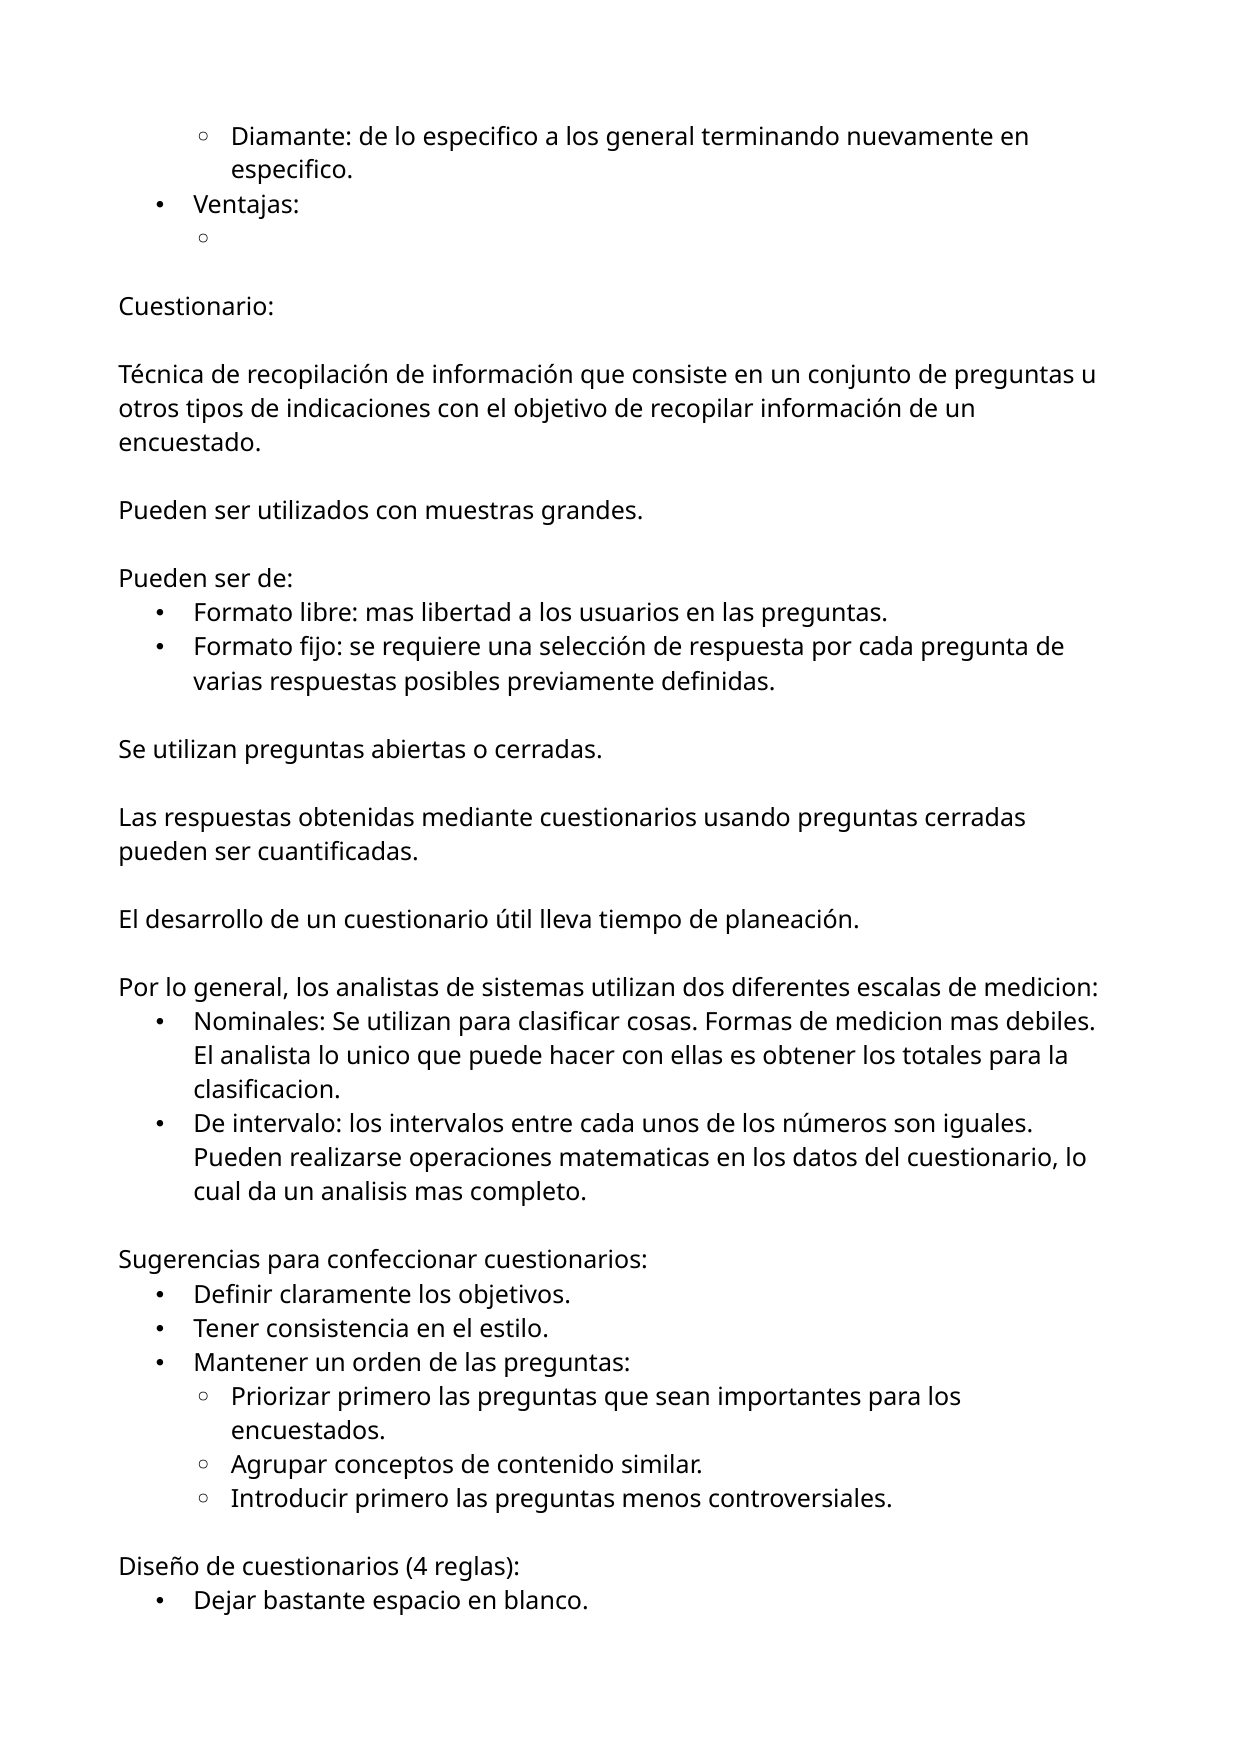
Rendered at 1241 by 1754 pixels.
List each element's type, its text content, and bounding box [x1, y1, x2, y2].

text Por lo general, los analistas de sistemas utilizan dos diferentes escalas de medicion: [118, 970, 1122, 1004]
list De intervalo: los intervalos entre cada unos de los números son iguales. Pueden realizarse operaciones matematicas en los datos del cuestionario, lo cual da un analisis mas completo. [156, 1106, 1122, 1208]
list Formato libre: mas libertad a los usuarios en las preguntas. [156, 595, 1122, 629]
text Las respuestas obtenidas mediante cuestionarios usando preguntas cerradas pueden ser cuantificadas. [118, 799, 1122, 867]
list Dejar bastante espacio en blanco. [156, 1583, 1122, 1617]
text Se utilizan preguntas abiertas o cerradas. [118, 731, 1122, 765]
text Técnica de recopilación de información que consiste en un conjunto de preguntas u otros tipos de indicaciones con el objetivo de recopilar información de un encuestado. [118, 357, 1122, 459]
text Pueden ser utilizados con muestras grandes. [118, 493, 1122, 527]
text Diseño de cuestionarios (4 reglas): [118, 1549, 1122, 1583]
text Sugerencias para confeccionar cuestionarios: [118, 1242, 1122, 1276]
list Agrupar conceptos de contenido similar. [193, 1447, 1122, 1481]
list Tener consistencia en el estilo. [156, 1310, 1122, 1344]
list Priorizar primero las preguntas que sean importantes para los encuestados. [193, 1378, 1122, 1447]
list Ventajas: [156, 186, 1122, 220]
list Nominales: Se utilizan para clasificar cosas. Formas de medicion mas debiles. El analista lo unico que puede hacer con ellas es obtener los totales para la clasificacion. [156, 1004, 1122, 1106]
list Mantener un orden de las preguntas: [156, 1344, 1122, 1378]
list Definir claramente los objetivos. [156, 1276, 1122, 1310]
list Introducir primero las preguntas menos controversiales. [193, 1481, 1122, 1515]
list Diamante: de lo especifico a los general terminando nuevamente en especifico. [193, 118, 1122, 186]
text Cuestionario: [118, 288, 1122, 322]
text Pueden ser de: [118, 561, 1122, 595]
text El desarrollo de un cuestionario útil lleva tiempo de planeación. [118, 902, 1122, 936]
list Formato fijo: se requiere una selección de respuesta por cada pregunta de varias respuestas posibles previamente definidas. [156, 629, 1122, 697]
